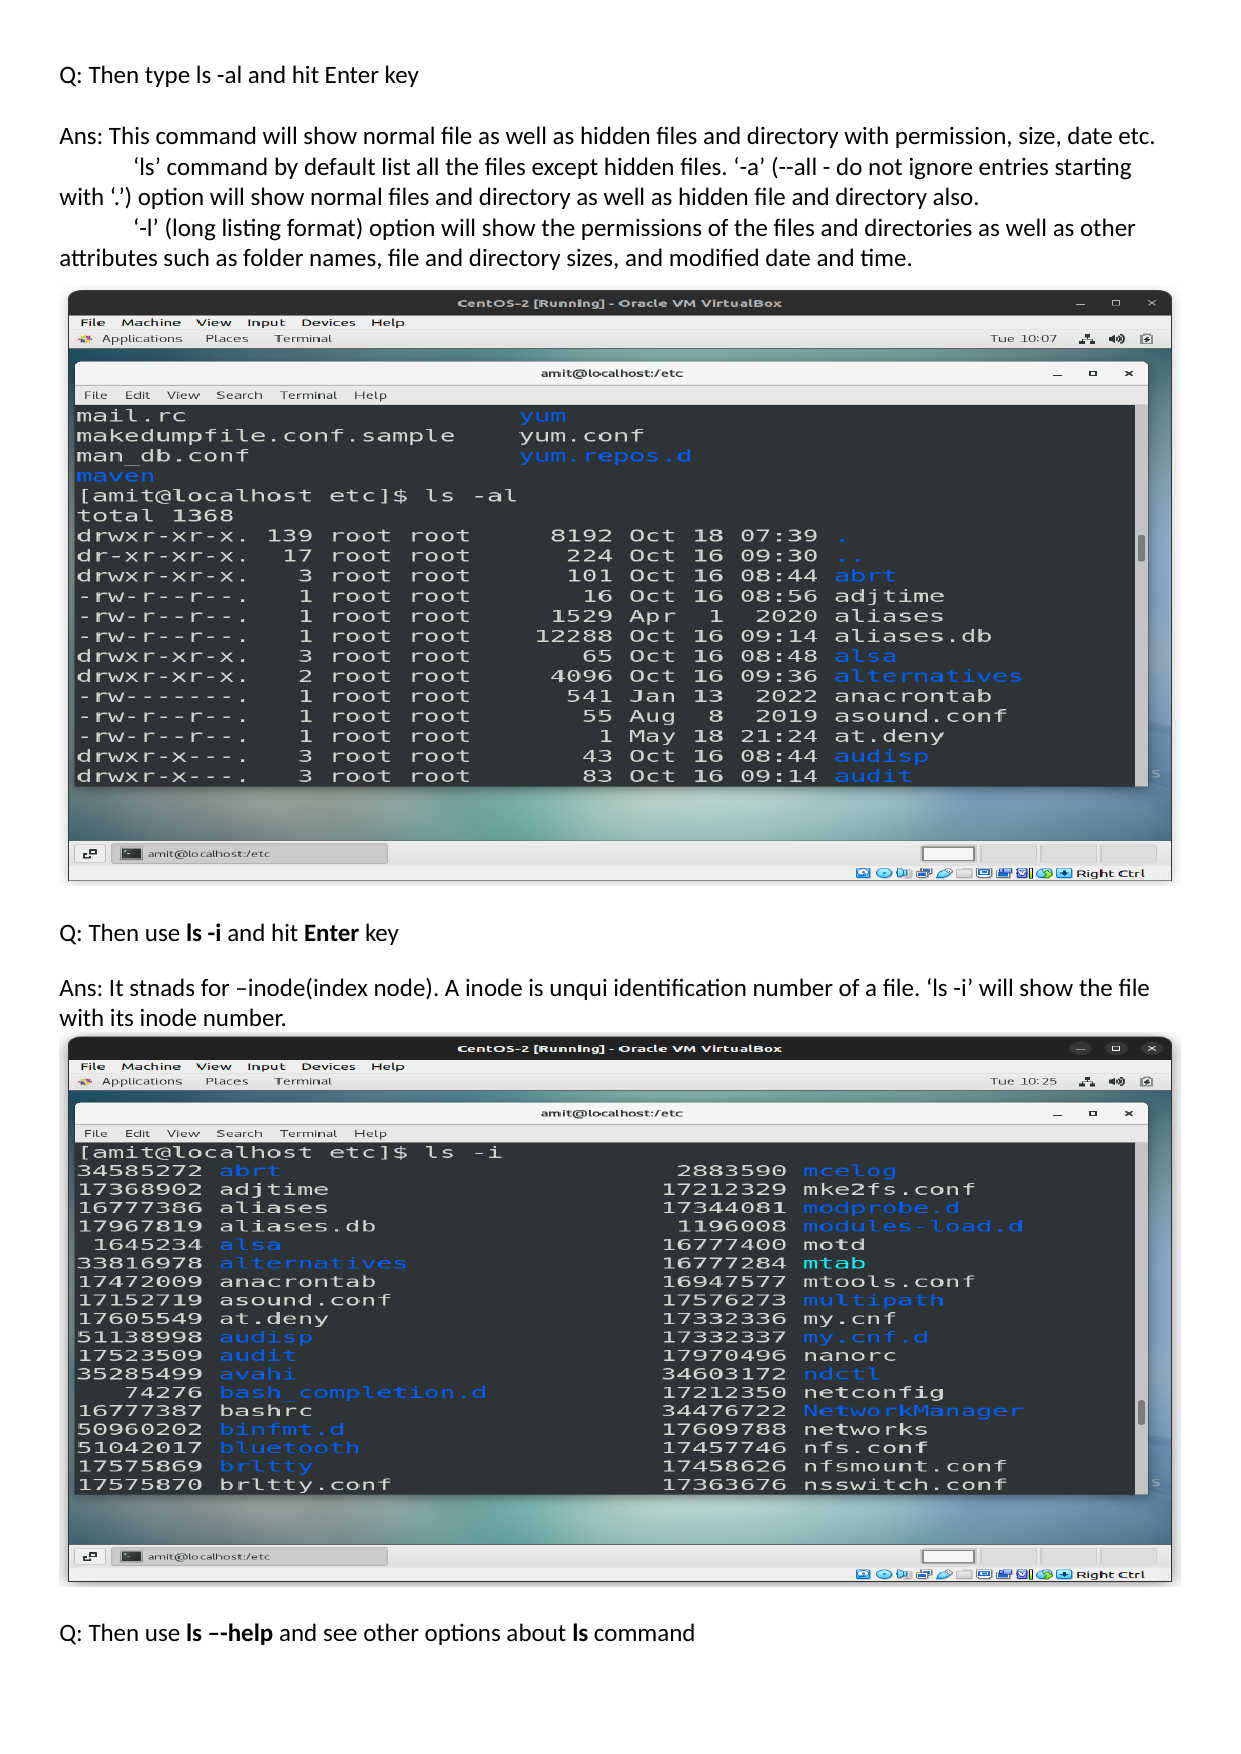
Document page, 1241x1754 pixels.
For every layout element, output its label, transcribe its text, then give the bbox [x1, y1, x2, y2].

picture [59, 1032, 1182, 1587]
text Ans: It stnads for –inode(index node). A inode is unqui identification number of a file. ‘ls -i’ will show the file with its inode number. [59, 972, 1181, 1032]
text Q: Then use ls -i and hit Enter key [59, 918, 1181, 948]
text Q: Then type ls -al and hit Enter key [59, 59, 1181, 89]
text ‘ls’ command by default list all the files except hidden files. ‘-a’ (--all - do not ignore entries starting with ‘.’) option will show normal files and directory as well as hidden file and directory also. [59, 151, 1181, 212]
text Q: Then use ls –-help and see other options about ls command [59, 1617, 1181, 1648]
picture [59, 285, 1182, 887]
text Ans: This command will show normal file as well as hidden files and directory with permission, size, date etc. [59, 120, 1181, 151]
text ‘-l’ (long listing format) option will show the permissions of the files and directories as well as other attributes such as folder names, file and directory sizes, and modified date and time. [59, 212, 1181, 273]
